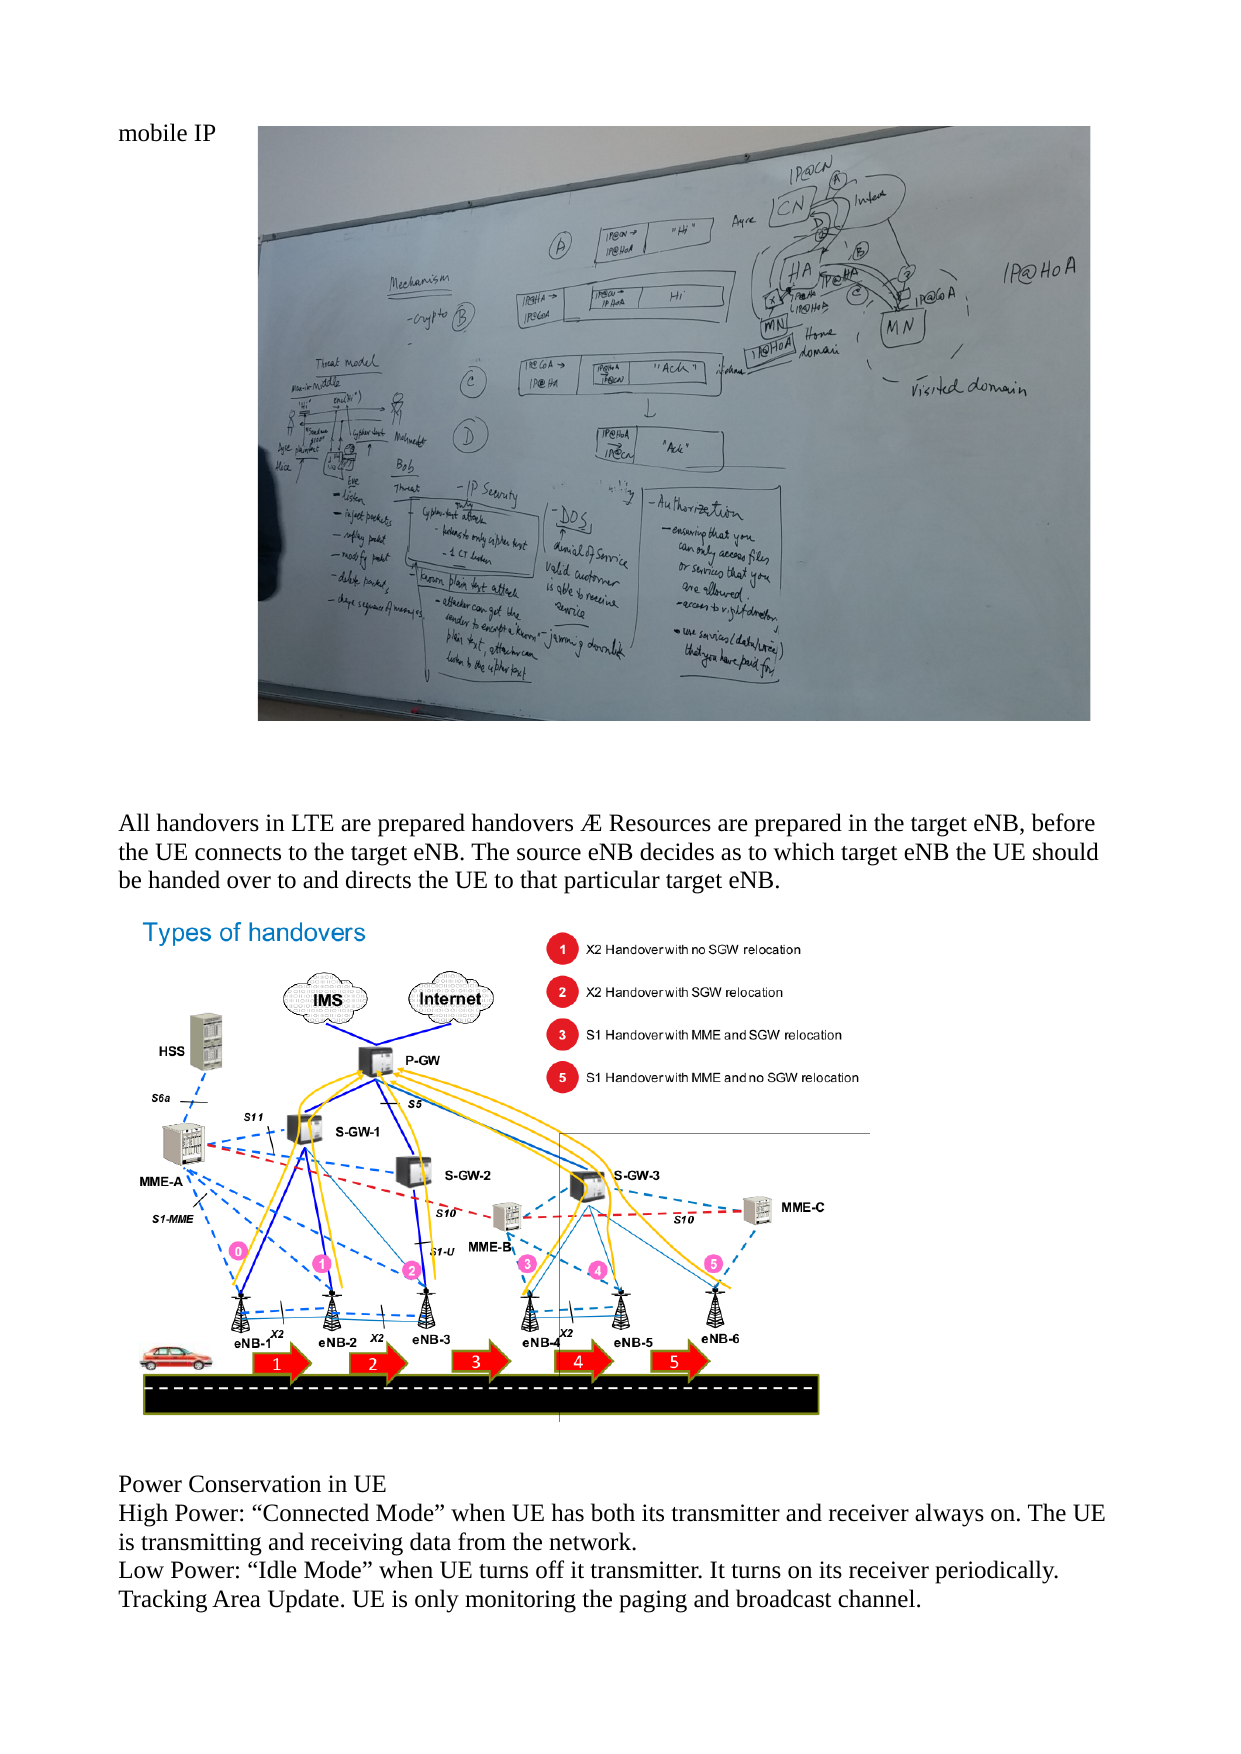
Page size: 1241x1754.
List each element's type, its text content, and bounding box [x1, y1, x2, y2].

text High Power: “Connected Mode” when UE has both its transmitter and receiver always on. The UE is transmitting and receiving data from the network. [118, 1498, 1122, 1556]
picture [118, 904, 870, 1422]
text Power Conservation in UE [118, 1469, 1122, 1498]
text All handovers in LTE are prepared handovers Æ Resources are prepared in the target eNB, before the UE connects to the target eNB. The source eNB decides as to which target eNB the UE should be handed over to and directs the UE to that particular target eNB. [118, 808, 1122, 894]
text Low Power: “Idle Mode” when UE turns off it transmitter. It turns on its receiver periodically. Tracking Area Update. UE is only monitoring the paging and broadcast channel. [118, 1556, 1122, 1613]
text mobile IP [118, 118, 1122, 147]
picture [257, 285, 1091, 499]
